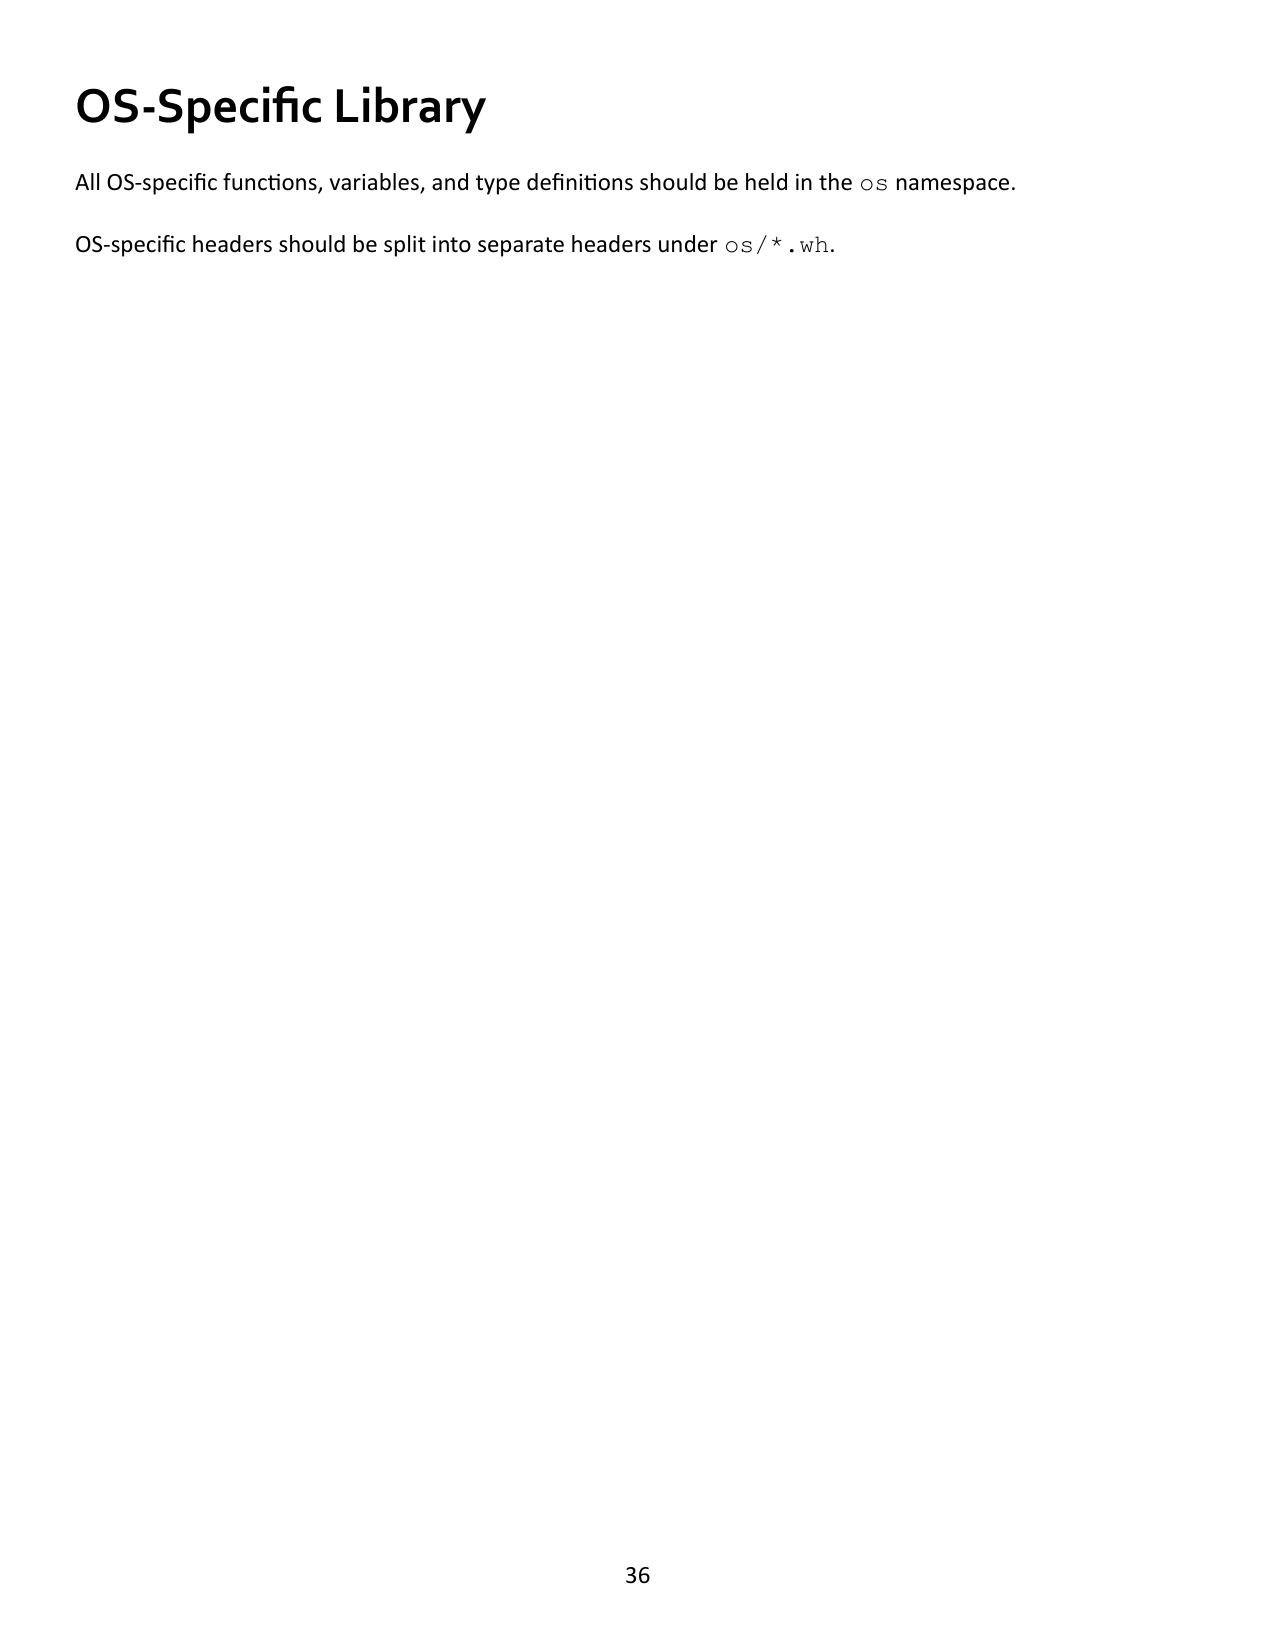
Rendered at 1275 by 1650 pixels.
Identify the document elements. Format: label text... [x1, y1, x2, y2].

subtitle OS-Specific Library [75, 75, 1200, 135]
text All OS-specific functions, variables, and type definitions should be held in the os namespace. [75, 166, 1200, 198]
text OS-specific headers should be split into separate headers under os/*.wh. [75, 228, 1200, 260]
